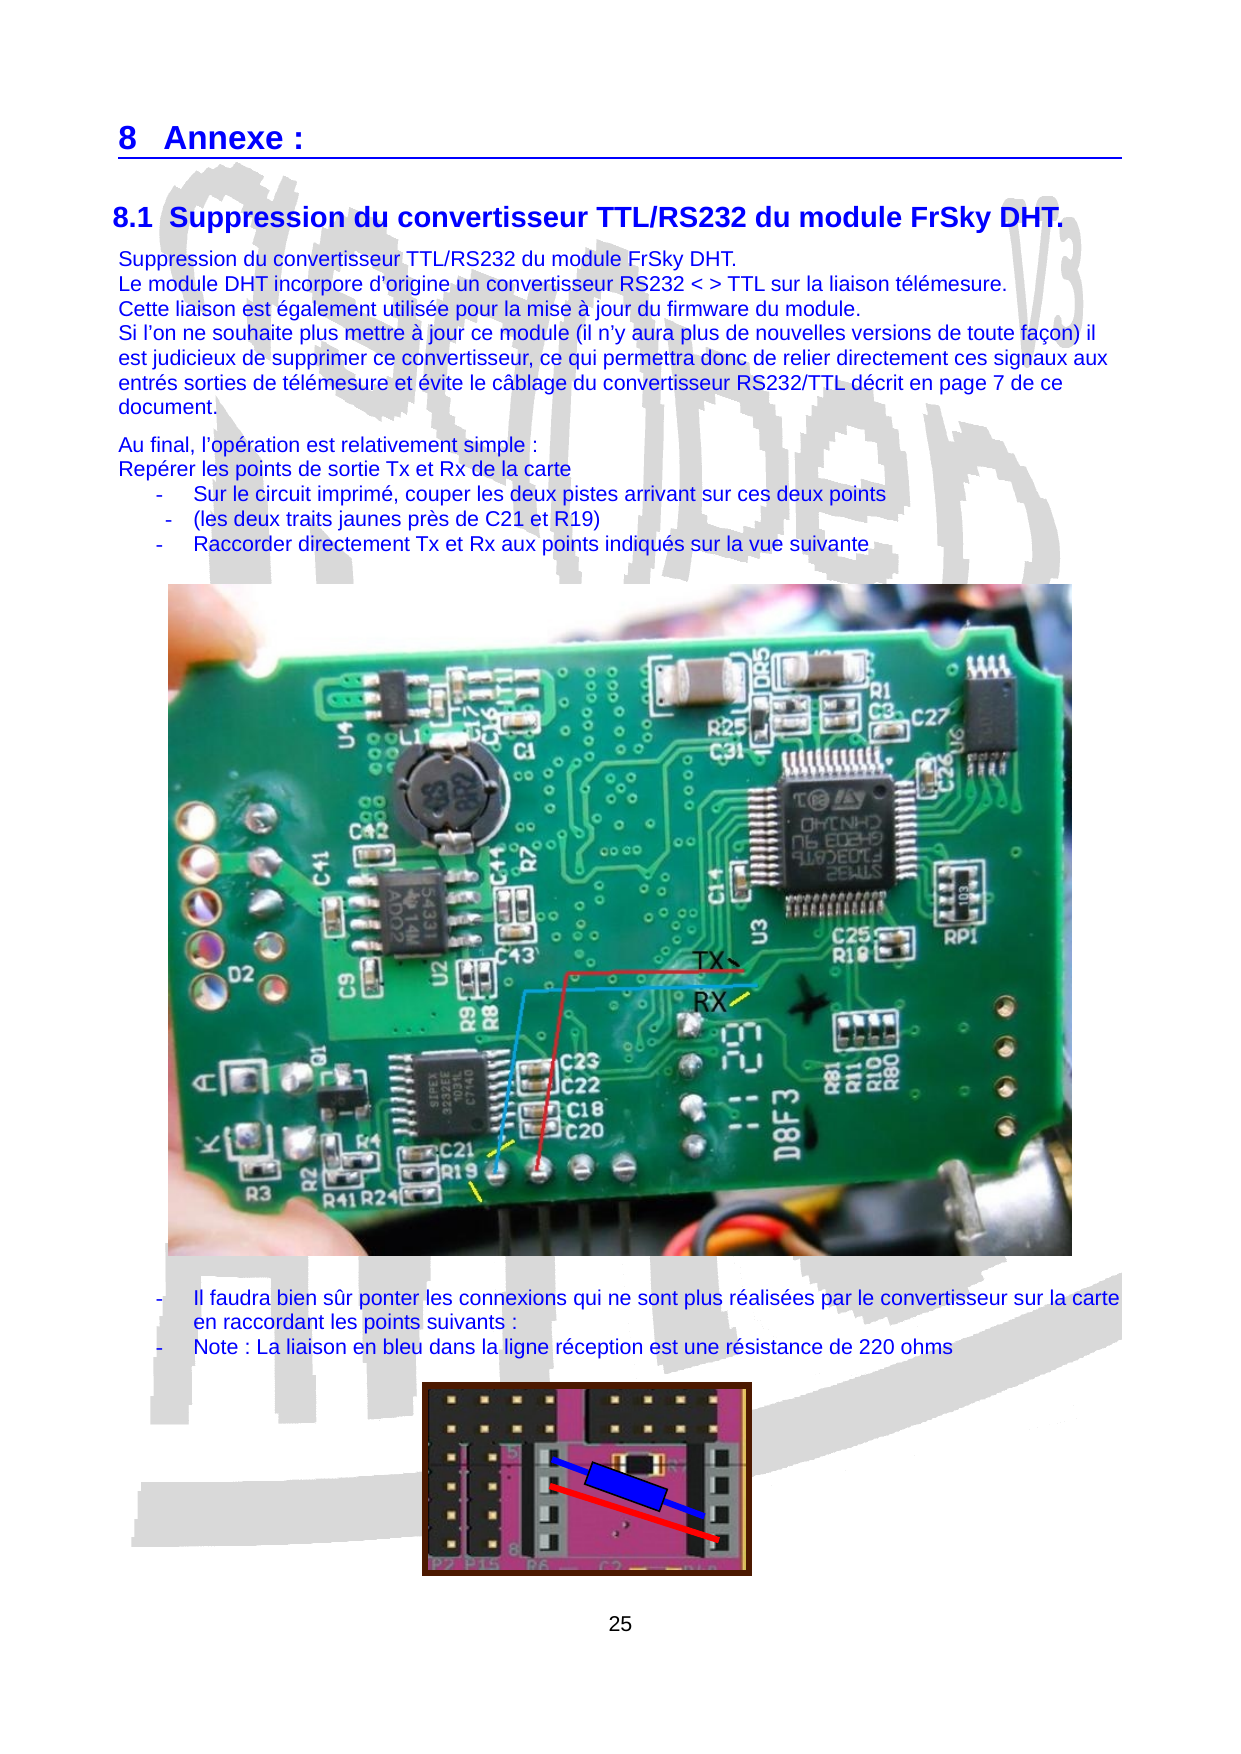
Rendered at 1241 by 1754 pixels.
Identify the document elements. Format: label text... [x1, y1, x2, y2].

list Raccorder directement Tx et Rx aux points indiqués sur la vue suivante [156, 531, 1122, 556]
list (les deux traits jaunes près de C21 et R19) [165, 506, 1122, 531]
picture [428, 1389, 746, 1569]
text Repérer les points de sortie Tx et Rx de la carte [118, 456, 1122, 481]
list Sur le circuit imprimé, couper les deux pistes arrivant sur ces deux points [156, 481, 1122, 506]
text Si l’on ne souhaite plus mettre à jour ce module (il n’y aura plus de nouvelles versions de toute façon) il est judicieux de supprimer ce convertisseur, ce qui permettra donc de relier directement ces signaux aux entrés sorties de télémesure et évite le câblage du convertisseur RS232/TTL décrit en page 7 de ce document. [118, 321, 1122, 419]
text Au final, l’opération est relativement simple : [118, 432, 1122, 456]
text Cette liaison est également utilisée pour la mise à jour du firmware du module. [118, 296, 1122, 321]
picture [166, 581, 1074, 1259]
text Le module DHT incorpore d’origine un convertisseur RS232 < > TTL sur la liaison télémesure. [118, 271, 1122, 296]
subtitle 8.1 Suppression du convertisseur TTL/RS232 du module FrSky DHT. [112, 201, 1122, 234]
text Suppression du convertisseur TTL/RS232 du module FrSky DHT. [118, 246, 1122, 271]
subtitle 8 Annexe : [118, 118, 1122, 157]
list Il faudra bien sûr ponter les connexions qui ne sont plus réalisées par le convertisseur sur la carte en raccordant les points suivants : [156, 1285, 1122, 1334]
list Note : La liaison en bleu dans la ligne réception est une résistance de 220 ohms [156, 1334, 1122, 1359]
